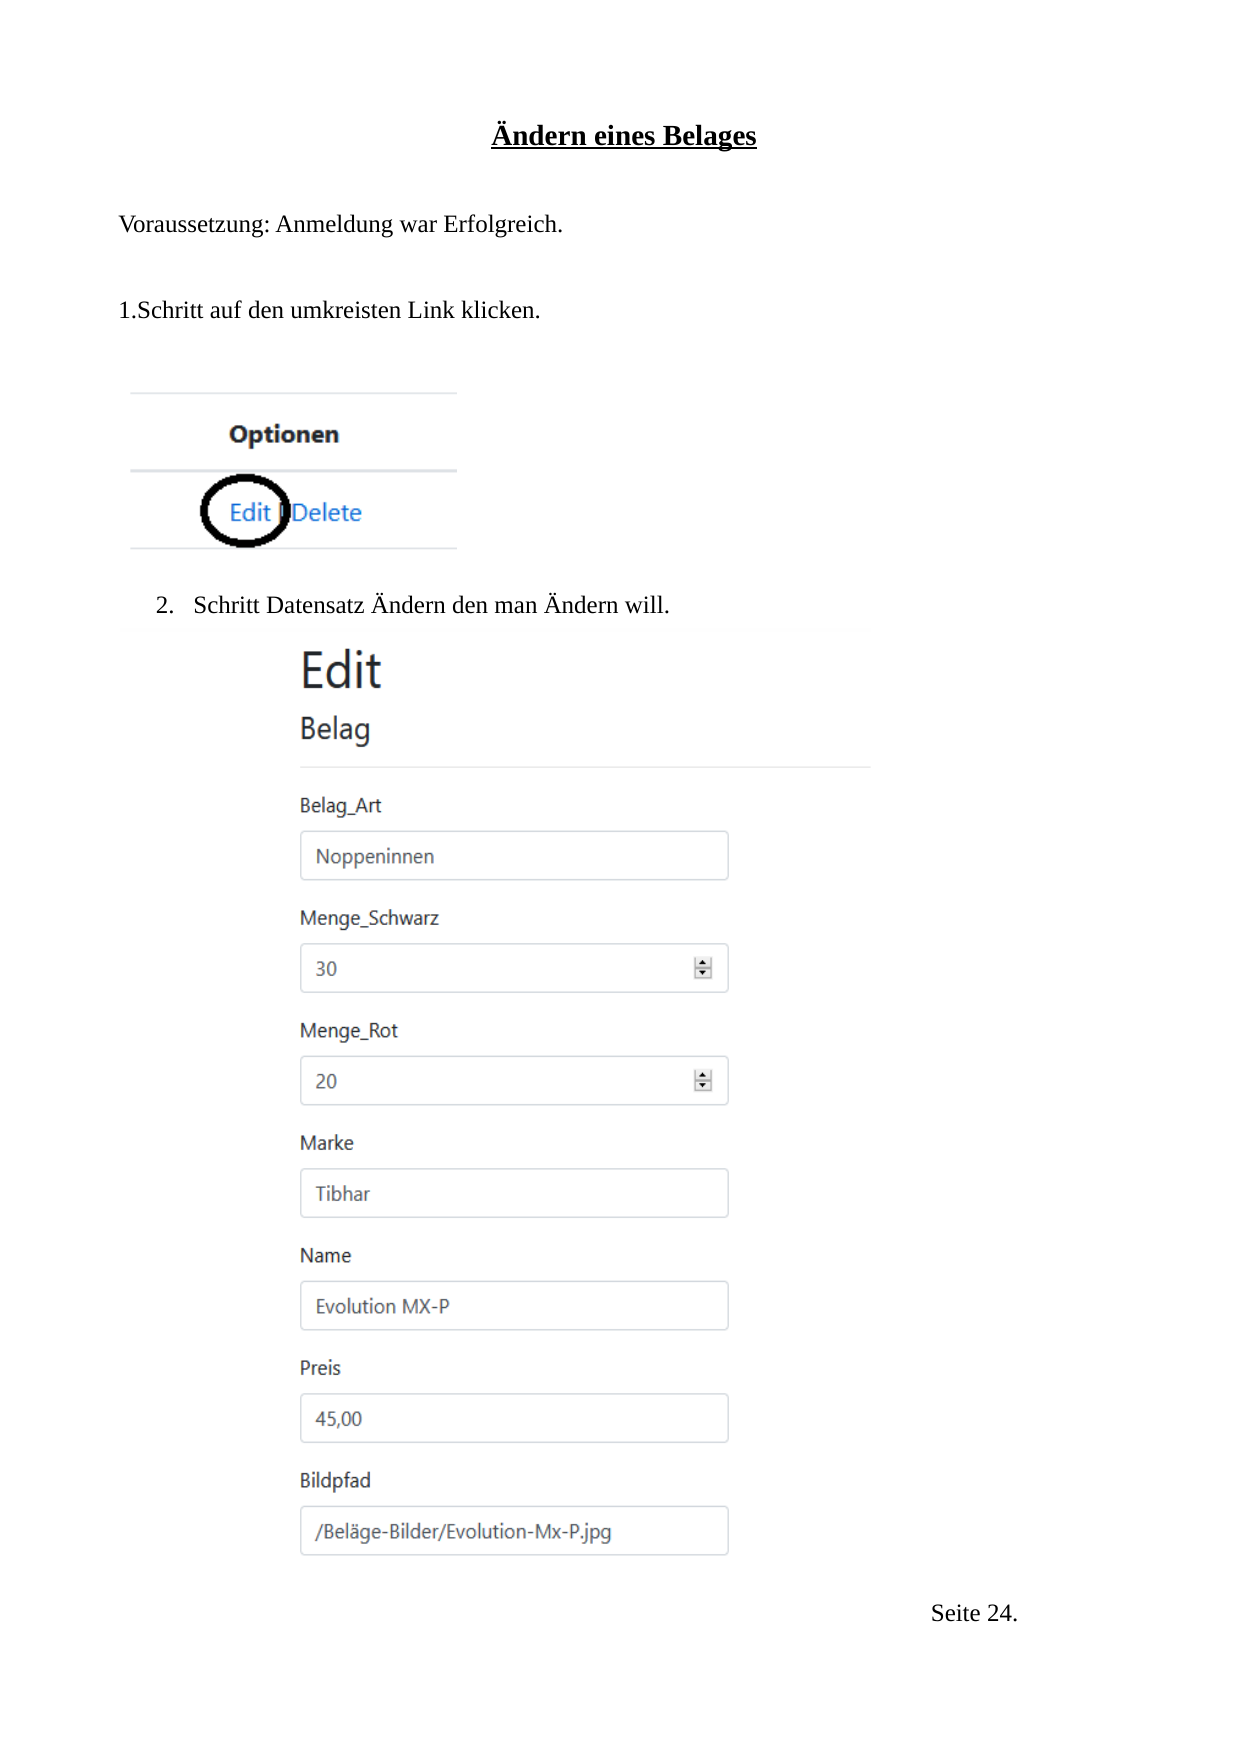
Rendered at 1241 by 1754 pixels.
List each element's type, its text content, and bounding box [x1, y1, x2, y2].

text Voraussetzung: Anmeldung war Erfolgreich. [118, 209, 1122, 238]
text Ändern eines Belages [118, 118, 1122, 152]
picture [119, 628, 871, 1570]
text Seite 24. [118, 1598, 1122, 1627]
picture [130, 341, 457, 562]
list Schritt Datensatz Ändern den man Ändern will. [156, 590, 1122, 619]
text 1.Schritt auf den umkreisten Link klicken. [118, 295, 1122, 324]
